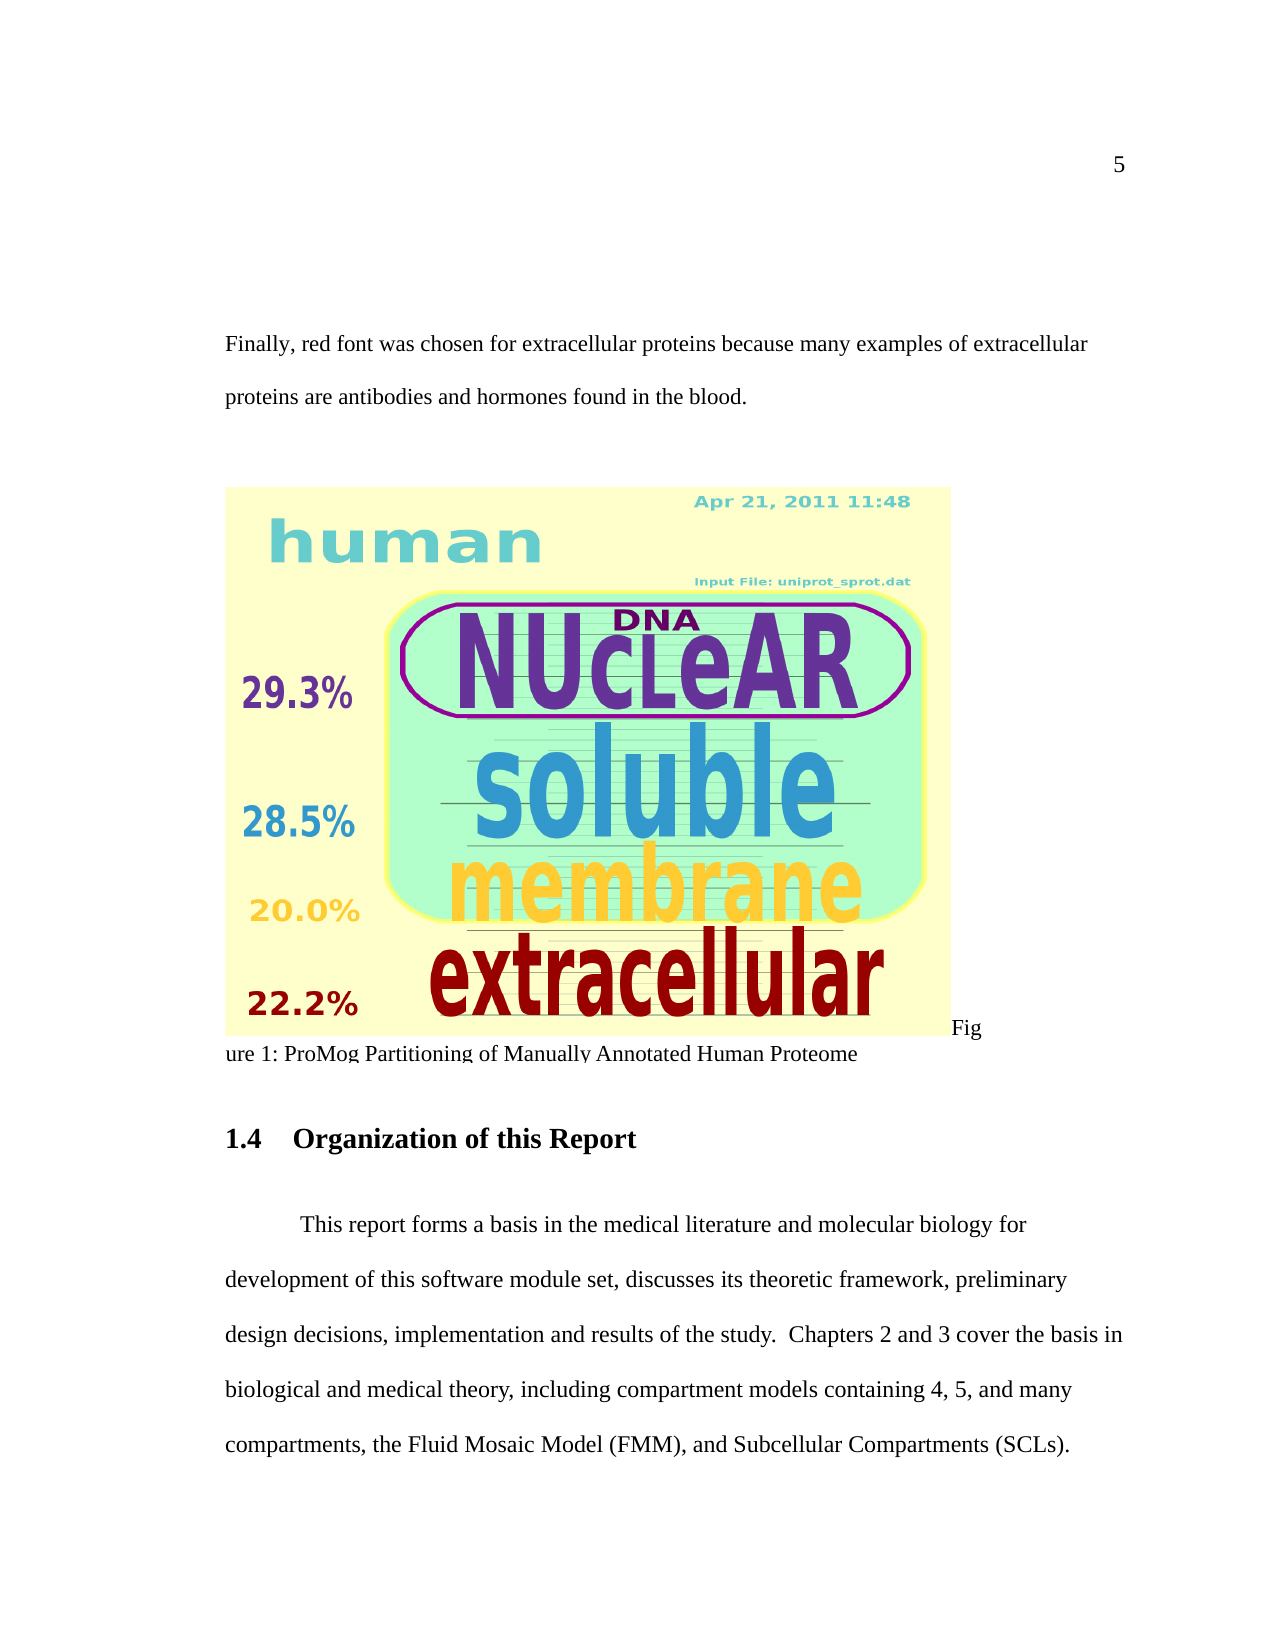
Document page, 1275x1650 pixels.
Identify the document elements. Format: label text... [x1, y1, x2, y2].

text This report forms a basis in the medical literature and molecular biology for development of this software module set, discusses its theoretic framework, preliminary design decisions, implementation and results of the study. Chapters 2 and 3 cover the basis in biological and medical theory, including compartment models containing 4, 5, and many compartments, the Fluid Mosaic Model (FMM), and Subcellular Compartments (SCLs). [225, 1210, 1125, 1458]
text Figure 1: ProMog Partitioning of Manually Annotated Human Proteome [225, 487, 990, 1062]
subtitle Organization of this Report [225, 1121, 1125, 1154]
text Finally, red font was chosen for extracellular proteins because many examples of extracellular proteins are antibodies and hormones found in the blood. [225, 330, 1125, 409]
picture [225, 487, 951, 1036]
